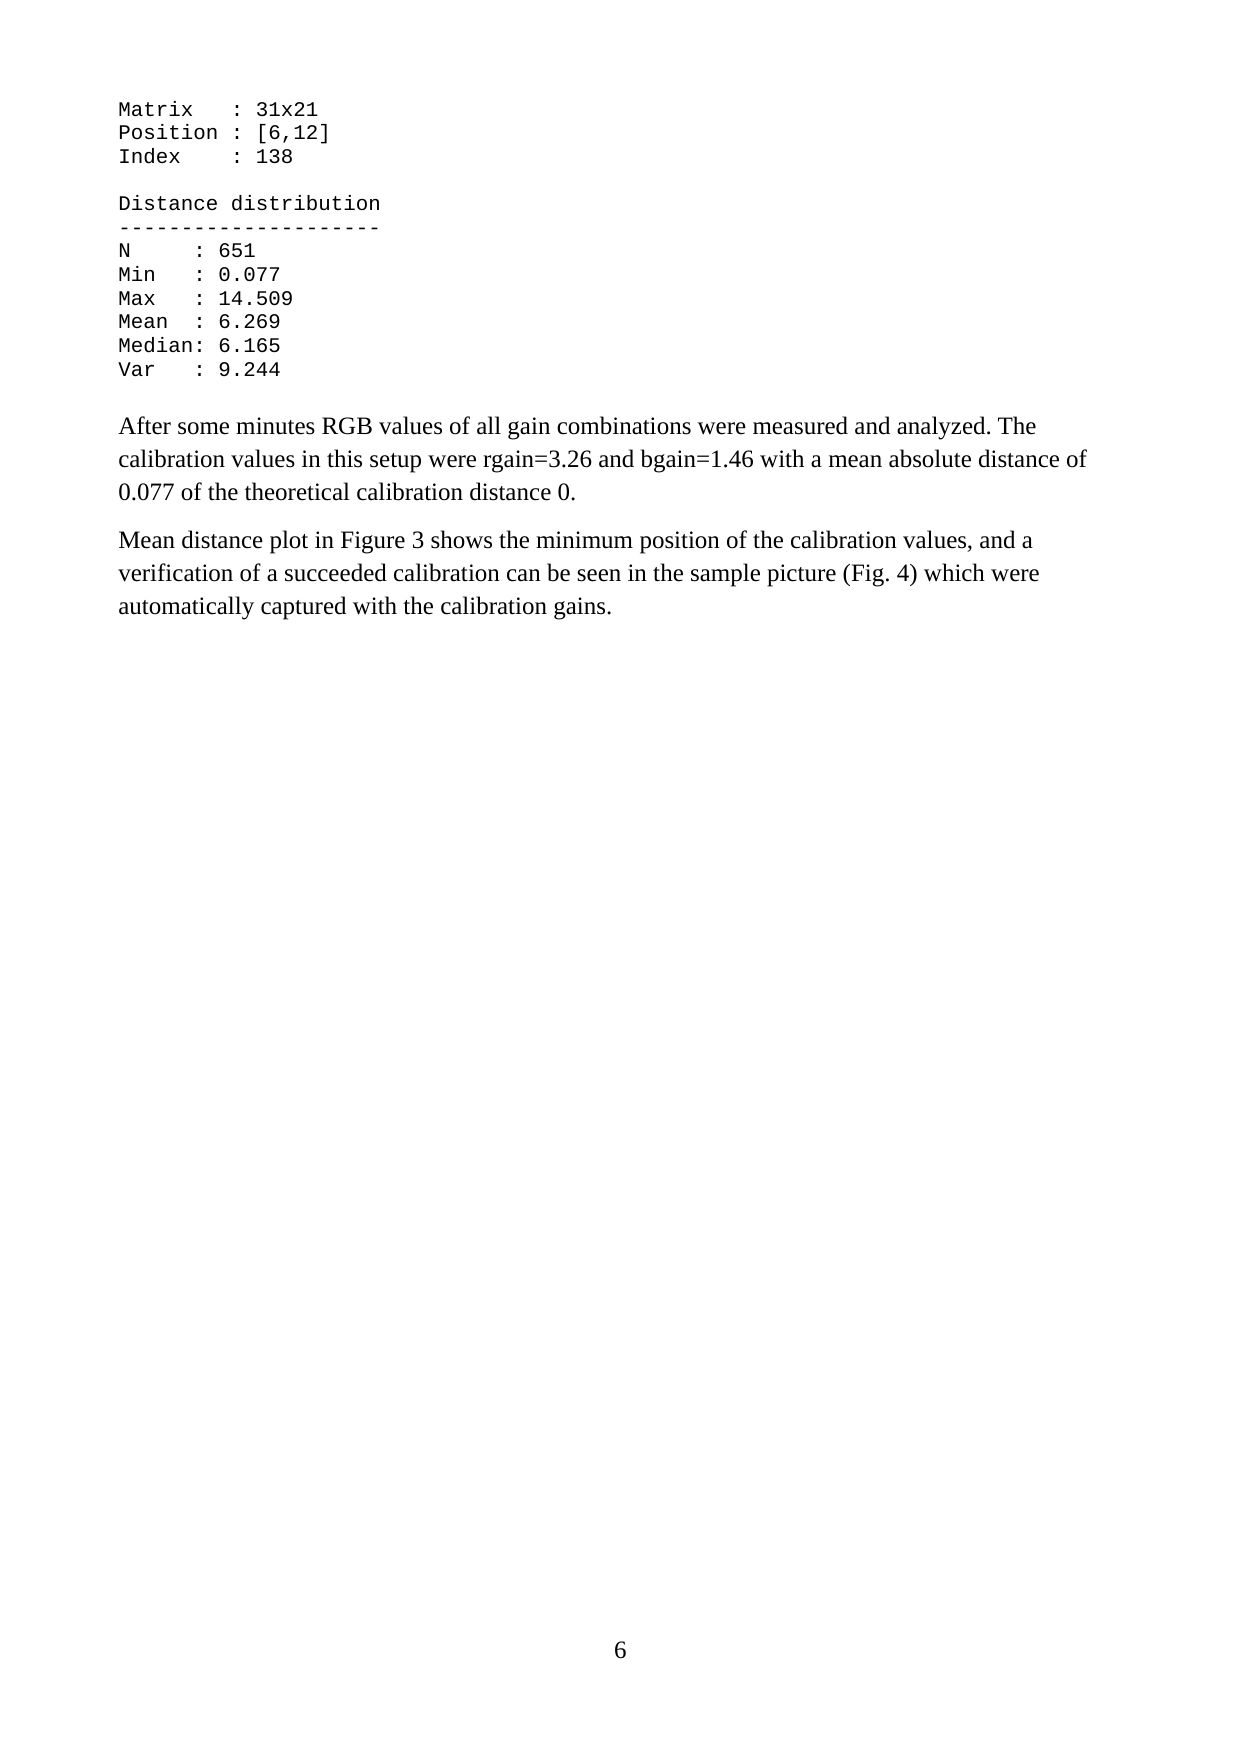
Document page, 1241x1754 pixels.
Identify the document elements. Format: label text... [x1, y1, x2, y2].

text Distance distribution [118, 193, 1122, 217]
text Max : 14.509 [118, 288, 1122, 311]
text Mean : 6.269 [118, 311, 1122, 335]
text After some minutes RGB values of all gain combinations were measured and analyzed. The calibration values in this setup were rgain=3.26 and bgain=1.46 with a mean absolute distance of 0.077 of the theoretical calibration distance 0. [118, 411, 1122, 506]
text Min : 0.077 [118, 264, 1122, 288]
text Mean distance plot in Figure 3 shows the minimum position of the calibration values, and a verification of a succeeded calibration can be seen in the sample picture (Fig. 4) which were automatically captured with the calibration gains. [118, 525, 1122, 619]
text Index : 138 [118, 146, 1122, 169]
text Position : [6,12] [118, 122, 1122, 146]
text N : 651 [118, 241, 1122, 264]
text Matrix : 31x21 [118, 99, 1122, 122]
text --------------------- [118, 217, 1122, 241]
text Median: 6.165 [118, 335, 1122, 359]
text Var : 9.244 [118, 359, 1122, 382]
